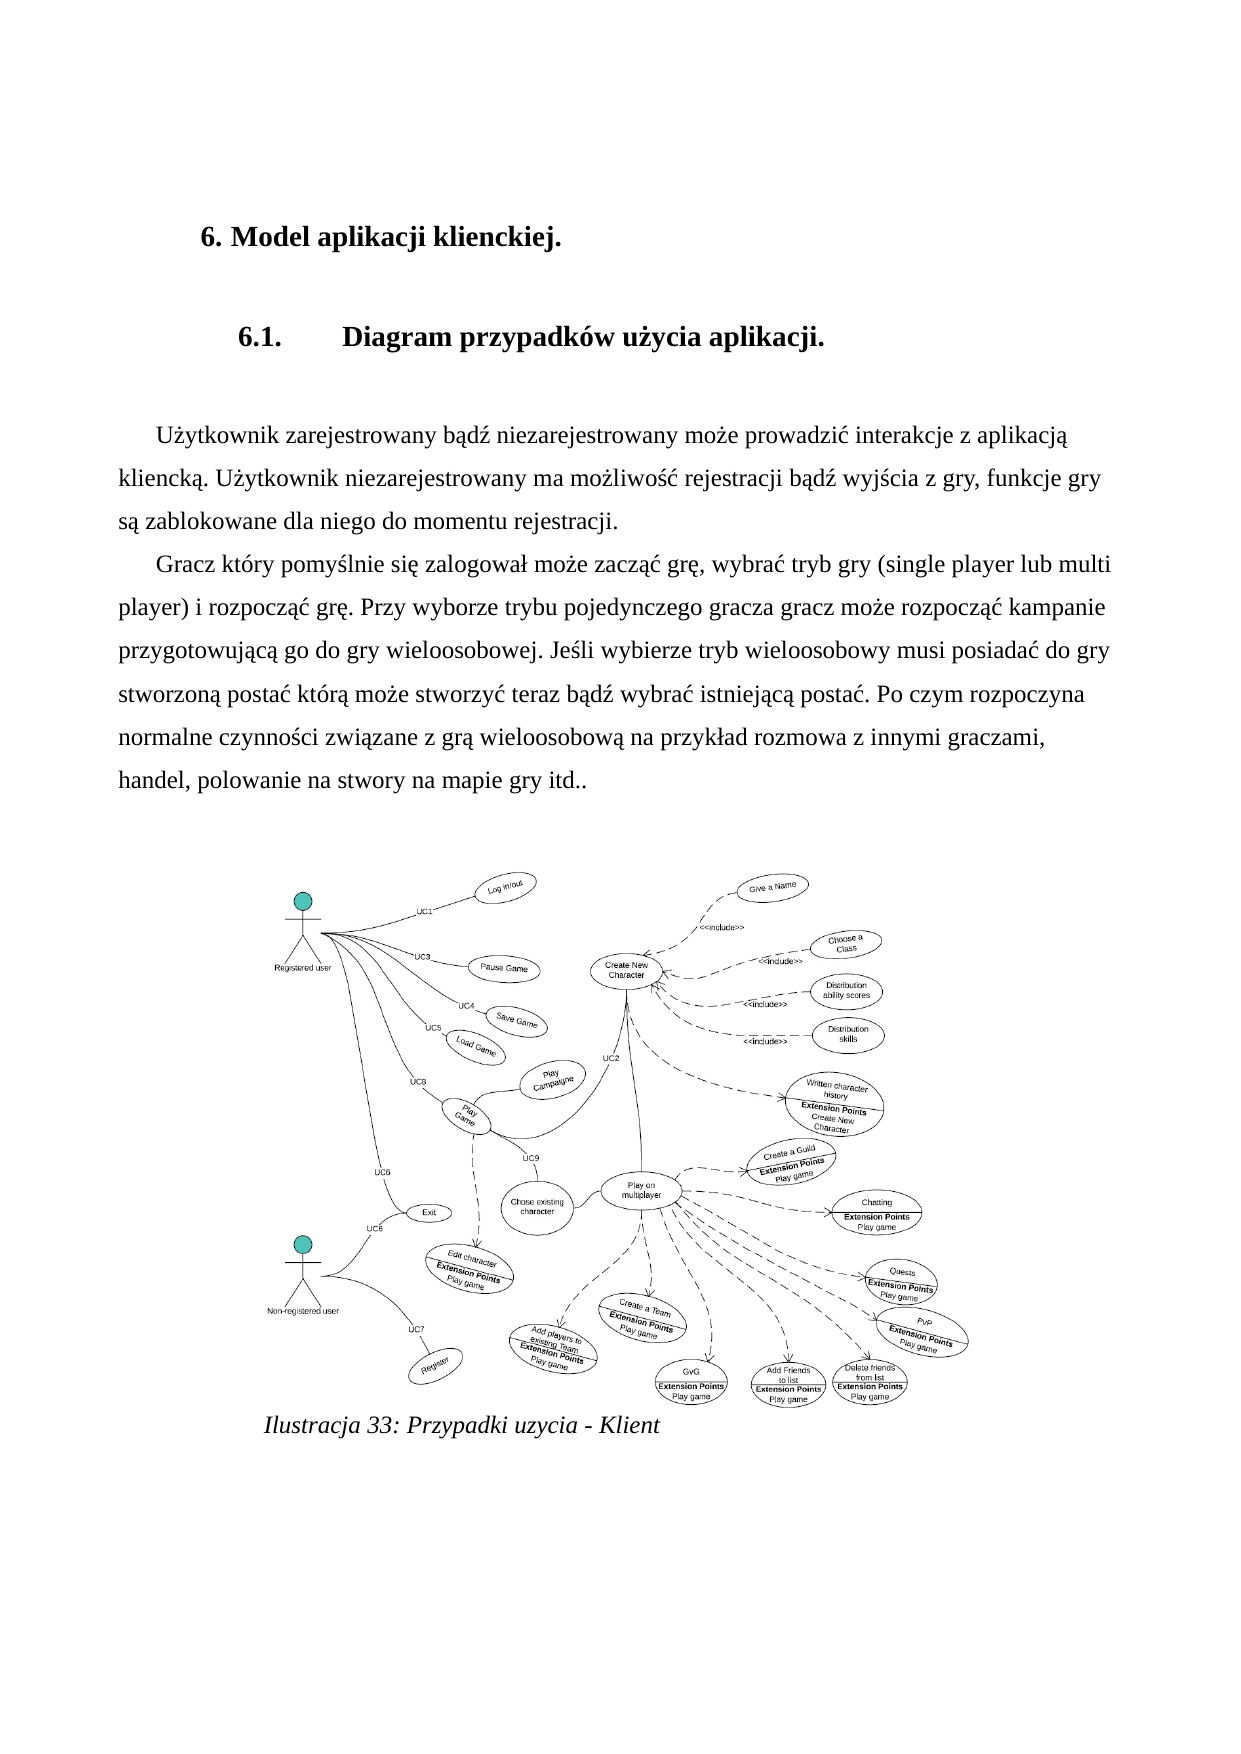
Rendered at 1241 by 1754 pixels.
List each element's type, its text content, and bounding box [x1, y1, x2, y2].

picture [263, 867, 977, 1411]
text Użytkownik zarejestrowany bądź niezarejestrowany może prowadzić interakcje z aplikacją kliencką. Użytkownik niezarejestrowany ma możliwość rejestracji bądź wyjścia z gry, funkcje gry są zablokowane dla niego do momentu rejestracji. [118, 420, 1122, 535]
list Model aplikacji klienckiej. [193, 219, 1122, 252]
text Gracz który pomyślnie się zalogował może zacząć grę, wybrać tryb gry (single player lub multi player) i rozpocząć grę. Przy wyborze trybu pojedynczego gracza gracz może rozpocząć kampanie przygotowującą go do gry wieloosobowej. Jeśli wybierze tryb wieloosobowy musi posiadać do gry stworzoną postać którą może stworzyć teraz bądź wybrać istniejącą postać. Po czym rozpoczyna normalne czynności związane z grą wieloosobową na przykład rozmowa z innymi graczami, handel, polowanie na stwory na mapie gry itd.. [118, 549, 1122, 794]
list Diagram przypadków użycia aplikacji. [231, 319, 1122, 353]
text Ilustracja 33: Przypadki uzycia - Klient [263, 1411, 977, 1439]
